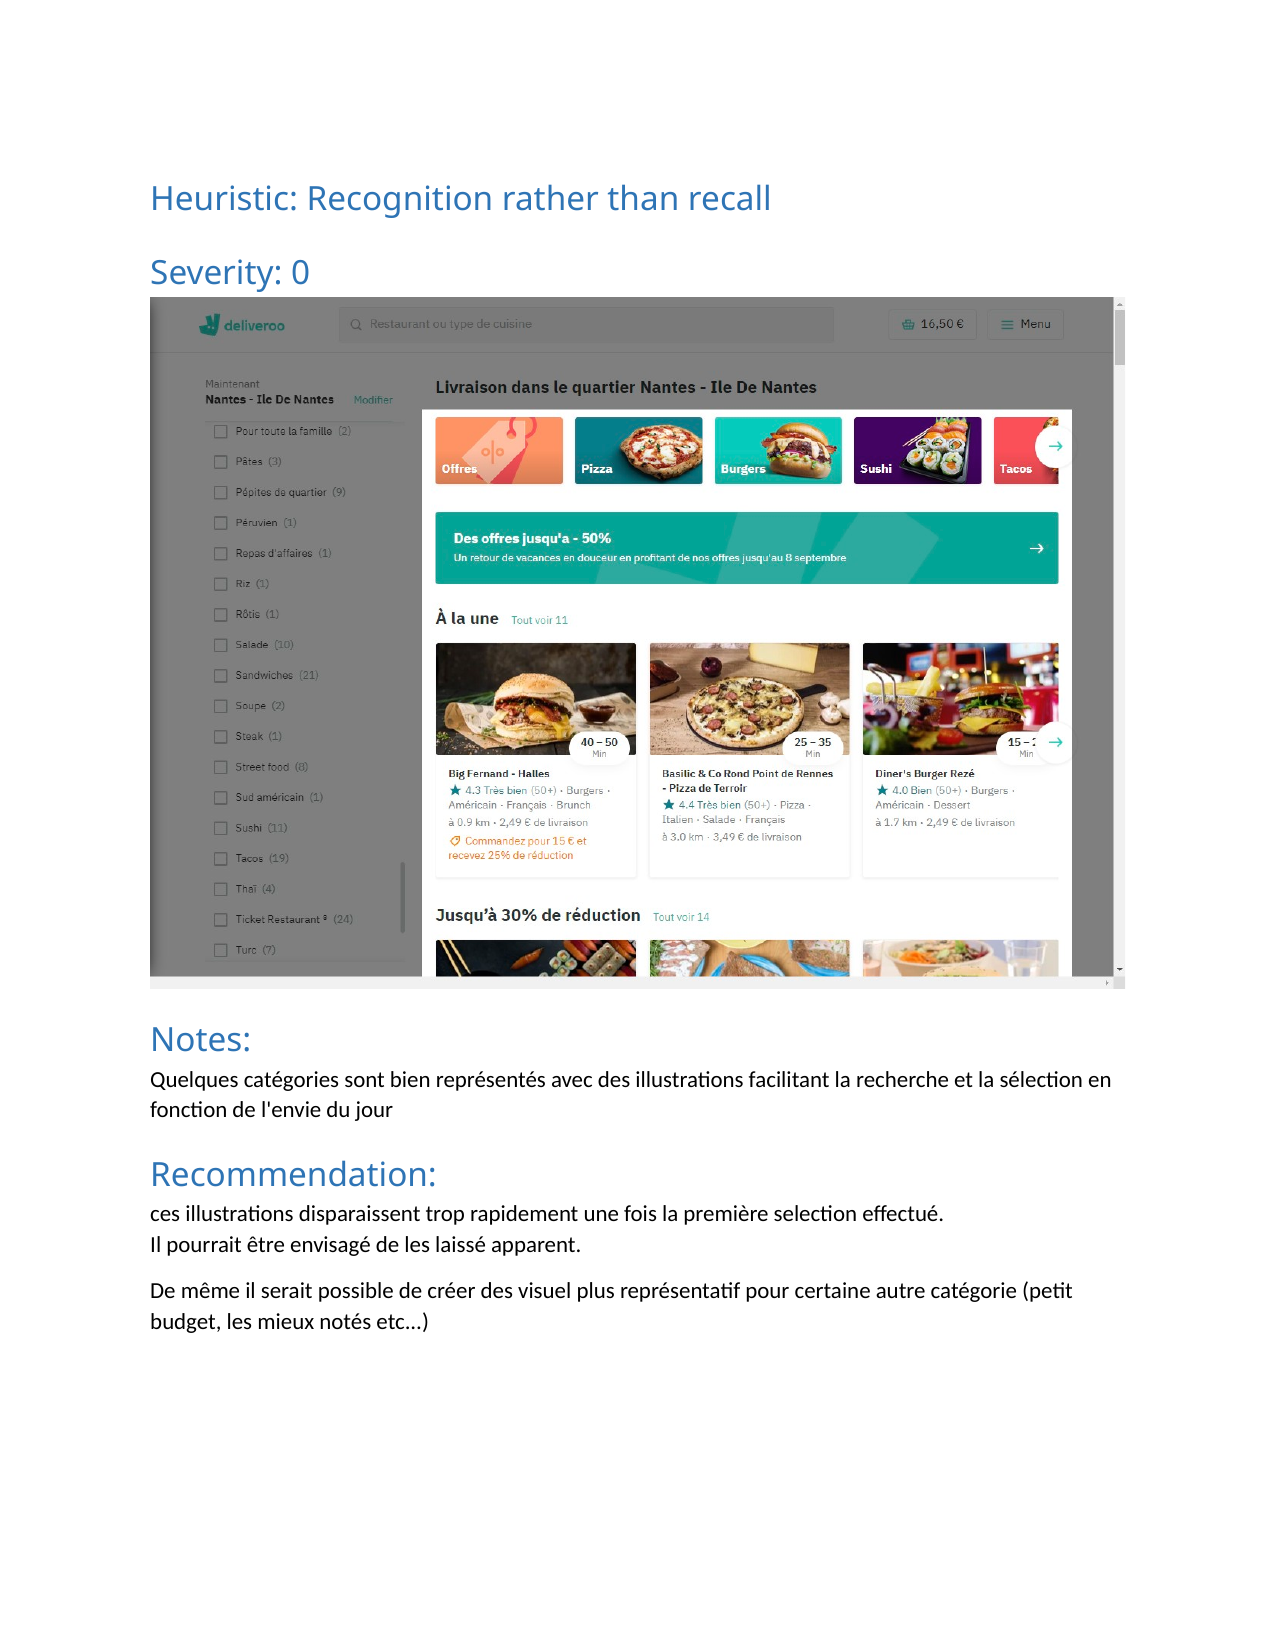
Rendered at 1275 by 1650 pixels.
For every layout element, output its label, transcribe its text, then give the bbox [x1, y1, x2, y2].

picture [150, 297, 1125, 989]
subtitle Severity: 0 [150, 249, 1125, 294]
text ces illustrations disparaissent trop rapidement une fois la première selection effectué. Il pourrait être envisagé de les laissé apparent. [150, 1199, 1125, 1258]
subtitle Notes: [150, 1016, 1125, 1062]
text De même il serait possible de créer des visuel plus représentatif pour certaine autre catégorie (petit budget, les mieux notés etc...) [150, 1277, 1125, 1335]
text Quelques catégories sont bien représentés avec des illustrations facilitant la recherche et la sélection en fonction de l'envie du jour [150, 1065, 1125, 1123]
subtitle Recommendation: [150, 1151, 1125, 1196]
subtitle Heuristic: Recognition rather than recall [150, 175, 1125, 220]
